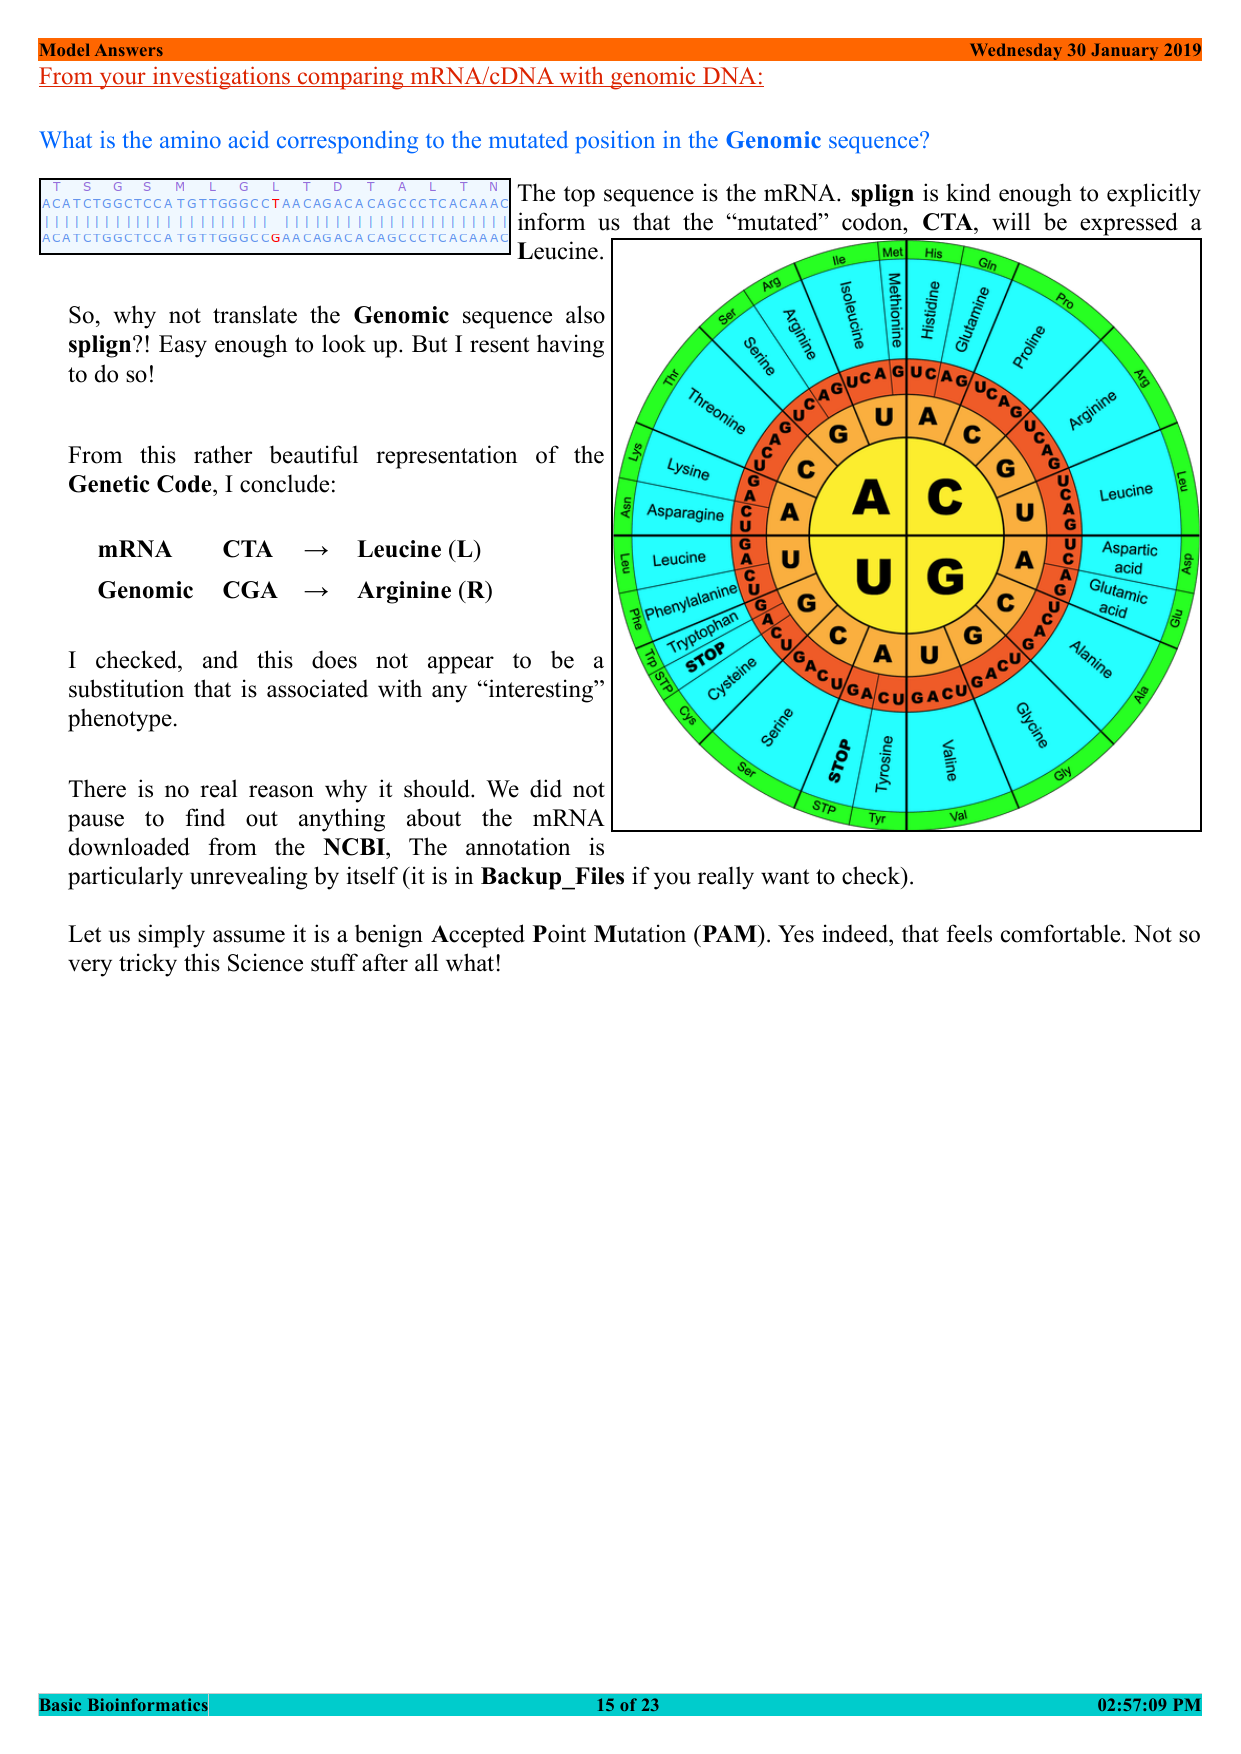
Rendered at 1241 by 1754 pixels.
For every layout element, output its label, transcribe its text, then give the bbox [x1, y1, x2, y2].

text From your investigations comparing mRNA/cDNA with genomic DNA: [38, 61, 1202, 89]
text From this rather beautiful representation of the Genetic Code, I conclude: [68, 440, 611, 498]
text I checked, and this does not appear to be a substitution that is associated with any “interesting” phenotype. [68, 645, 611, 732]
picture [613, 240, 1200, 830]
text What is the amino acid corresponding to the mutated position in the Genomic sequence? [38, 125, 1202, 154]
text The top sequence is the mRNA. splign is kind enough to explicitly inform us that the “mutated” codon, CTA, will be expressed a Leucine. [38, 178, 1202, 265]
picture [41, 180, 509, 253]
text Genomic CGA → Arginine (R) [97, 574, 611, 603]
text mRNA CTA → Leucine (L) [97, 534, 611, 563]
text So, why not translate the Genomic sequence also splign?! Easy enough to look up. But I resent having to do so! [68, 300, 611, 387]
text There is no real reason why it should. We did not pause to find out anything about the mRNA downloaded from the NCBI, The annotation is particularly unrevealing by itself (it is in Backup_Files if you really want to check). [68, 773, 1202, 890]
text Let us simply assume it is a benign Accepted Point Mutation (PAM). Yes indeed, that feels comfortable. Not so very tricky this Science stuff after all what! [68, 919, 1202, 977]
